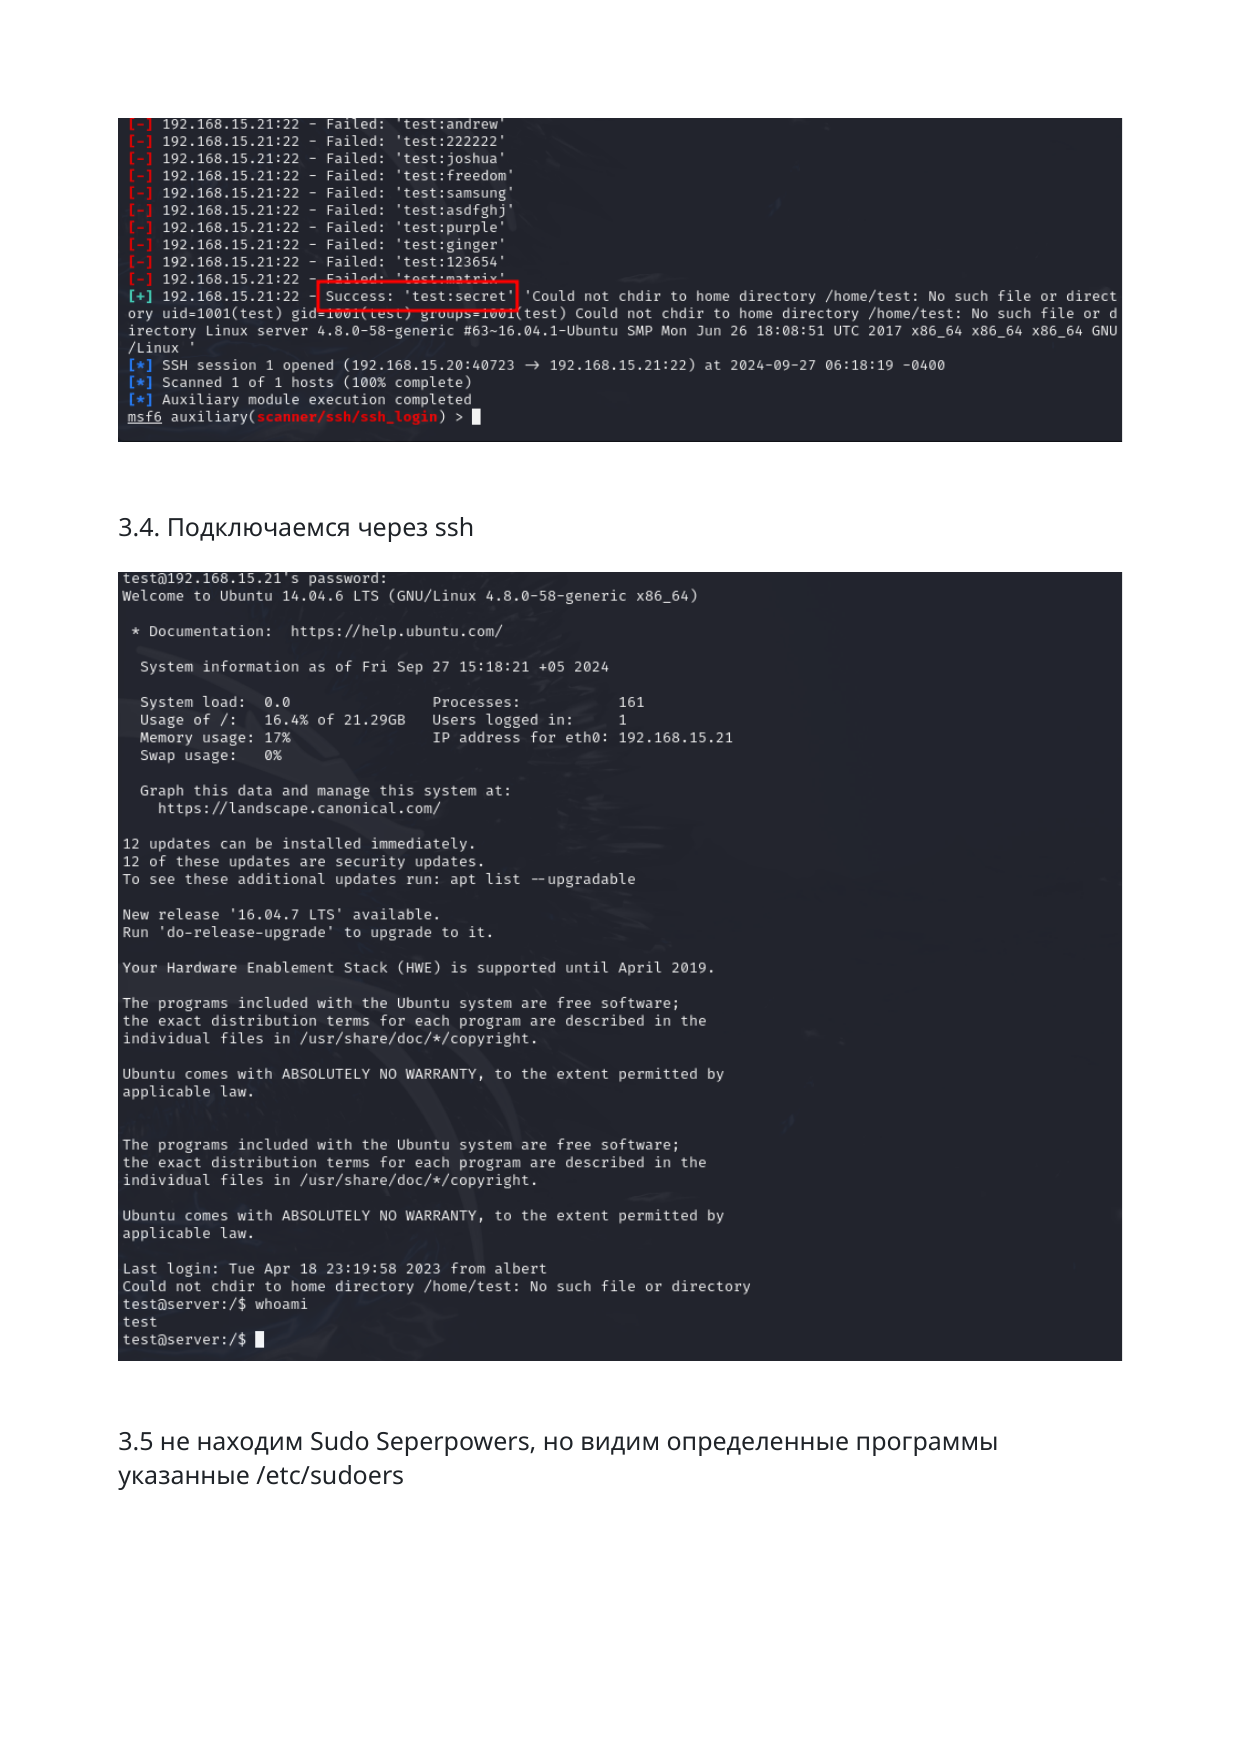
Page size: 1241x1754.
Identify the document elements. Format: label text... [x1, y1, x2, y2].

text 3.5 не находим Sudo Seperpowers, но видим определенные программы указанные /etc/sudoers [118, 1424, 1122, 1492]
picture [118, 118, 1123, 442]
text 3.4. Подключаемся через ssh [118, 510, 1122, 544]
picture [118, 572, 1123, 1361]
